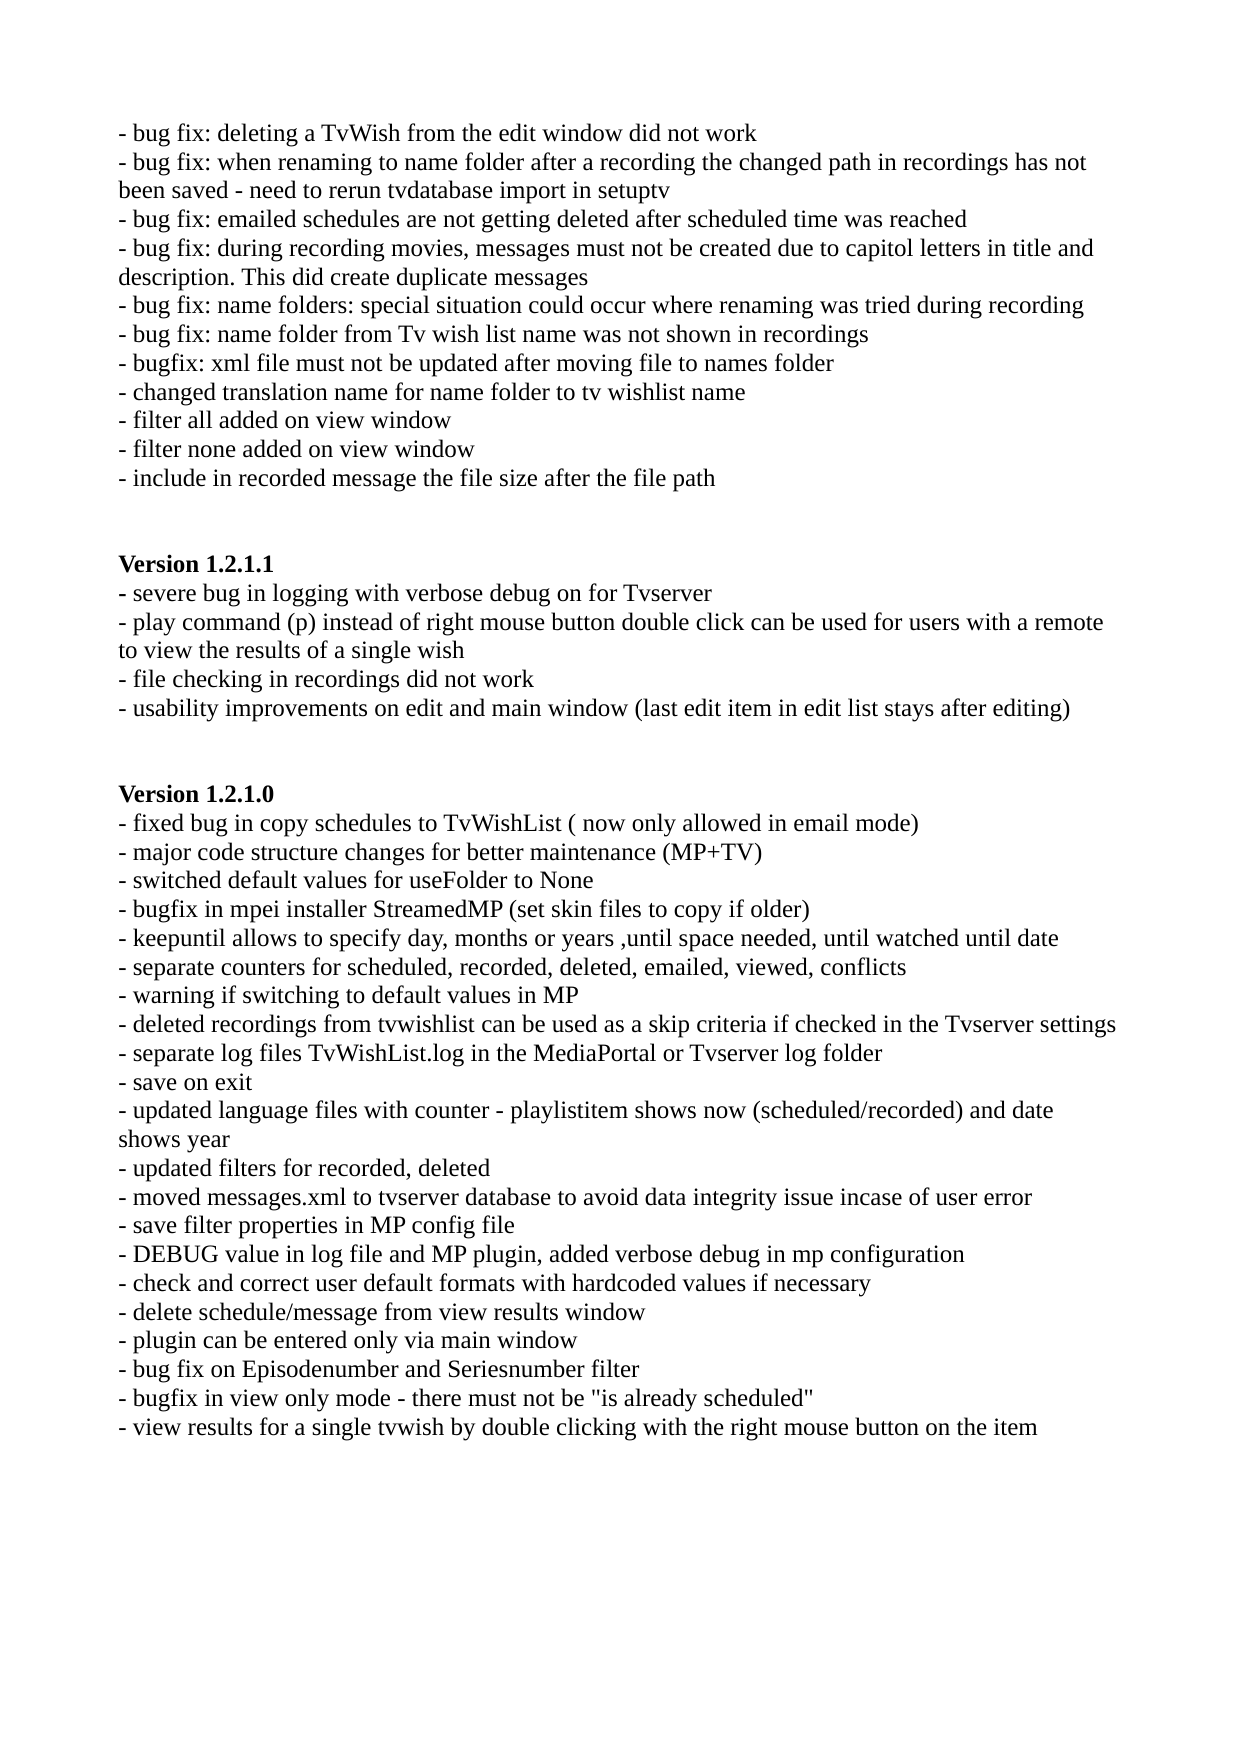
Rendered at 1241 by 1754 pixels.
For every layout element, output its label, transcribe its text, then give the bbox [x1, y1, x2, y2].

text - major code structure changes for better maintenance (MP+TV) [118, 837, 1122, 866]
text Version 1.2.1.1 [118, 549, 1122, 578]
text - bugfix in view only mode - there must not be "is already scheduled" [118, 1383, 1122, 1412]
text - view results for a single tvwish by double clicking with the right mouse button on the item [118, 1412, 1122, 1441]
text - save filter properties in MP config file [118, 1211, 1122, 1239]
text - include in recorded message the file size after the file path [118, 463, 1122, 492]
text - DEBUG value in log file and MP plugin, added verbose debug in mp configuration [118, 1239, 1122, 1268]
text - bugfix: xml file must not be updated after moving file to names folder [118, 348, 1122, 377]
text - filter all added on view window [118, 406, 1122, 434]
text - delete schedule/message from view results window [118, 1297, 1122, 1326]
text - bugfix in mpei installer StreamedMP (set skin files to copy if older) [118, 894, 1122, 923]
text - updated language files with counter - playlistitem shows now (scheduled/recorded) and date shows year [118, 1096, 1122, 1153]
text - file checking in recordings did not work [118, 664, 1122, 693]
text - play command (p) instead of right mouse button double click can be used for users with a remote to view the results of a single wish [118, 607, 1122, 664]
text - bug fix on Episodenumber and Seriesnumber filter [118, 1354, 1122, 1383]
text - filter none added on view window [118, 434, 1122, 463]
text - check and correct user default formats with hardcoded values if necessary [118, 1268, 1122, 1297]
text - fixed bug in copy schedules to TvWishList ( now only allowed in email mode) [118, 808, 1122, 837]
text - bug fix: during recording movies, messages must not be created due to capitol letters in title and description. This did create duplicate messages [118, 233, 1122, 291]
text - warning if switching to default values in MP [118, 981, 1122, 1009]
text - updated filters for recorded, deleted [118, 1153, 1122, 1182]
text - switched default values for useFolder to None [118, 866, 1122, 894]
text - bug fix: deleting a TvWish from the edit window did not work [118, 118, 1122, 147]
text - bug fix: when renaming to name folder after a recording the changed path in recordings has not been saved - need to rerun tvdatabase import in setuptv [118, 147, 1122, 204]
text - deleted recordings from tvwishlist can be used as a skip criteria if checked in the Tvserver settings [118, 1009, 1122, 1038]
text - separate counters for scheduled, recorded, deleted, emailed, viewed, conflicts [118, 952, 1122, 981]
text - bug fix: name folders: special situation could occur where renaming was tried during recording [118, 291, 1122, 319]
text - keepuntil allows to specify day, months or years ,until space needed, until watched until date [118, 923, 1122, 952]
text Version 1.2.1.0 [118, 779, 1122, 808]
text - bug fix: name folder from Tv wish list name was not shown in recordings [118, 319, 1122, 348]
text - separate log files TvWishList.log in the MediaPortal or Tvserver log folder [118, 1038, 1122, 1067]
text - usability improvements on edit and main window (last edit item in edit list stays after editing) [118, 693, 1122, 722]
text - moved messages.xml to tvserver database to avoid data integrity issue incase of user error [118, 1182, 1122, 1211]
text - save on exit [118, 1067, 1122, 1096]
text - plugin can be entered only via main window [118, 1326, 1122, 1354]
text - severe bug in logging with verbose debug on for Tvserver [118, 578, 1122, 607]
text - bug fix: emailed schedules are not getting deleted after scheduled time was reached [118, 204, 1122, 233]
text - changed translation name for name folder to tv wishlist name [118, 377, 1122, 406]
